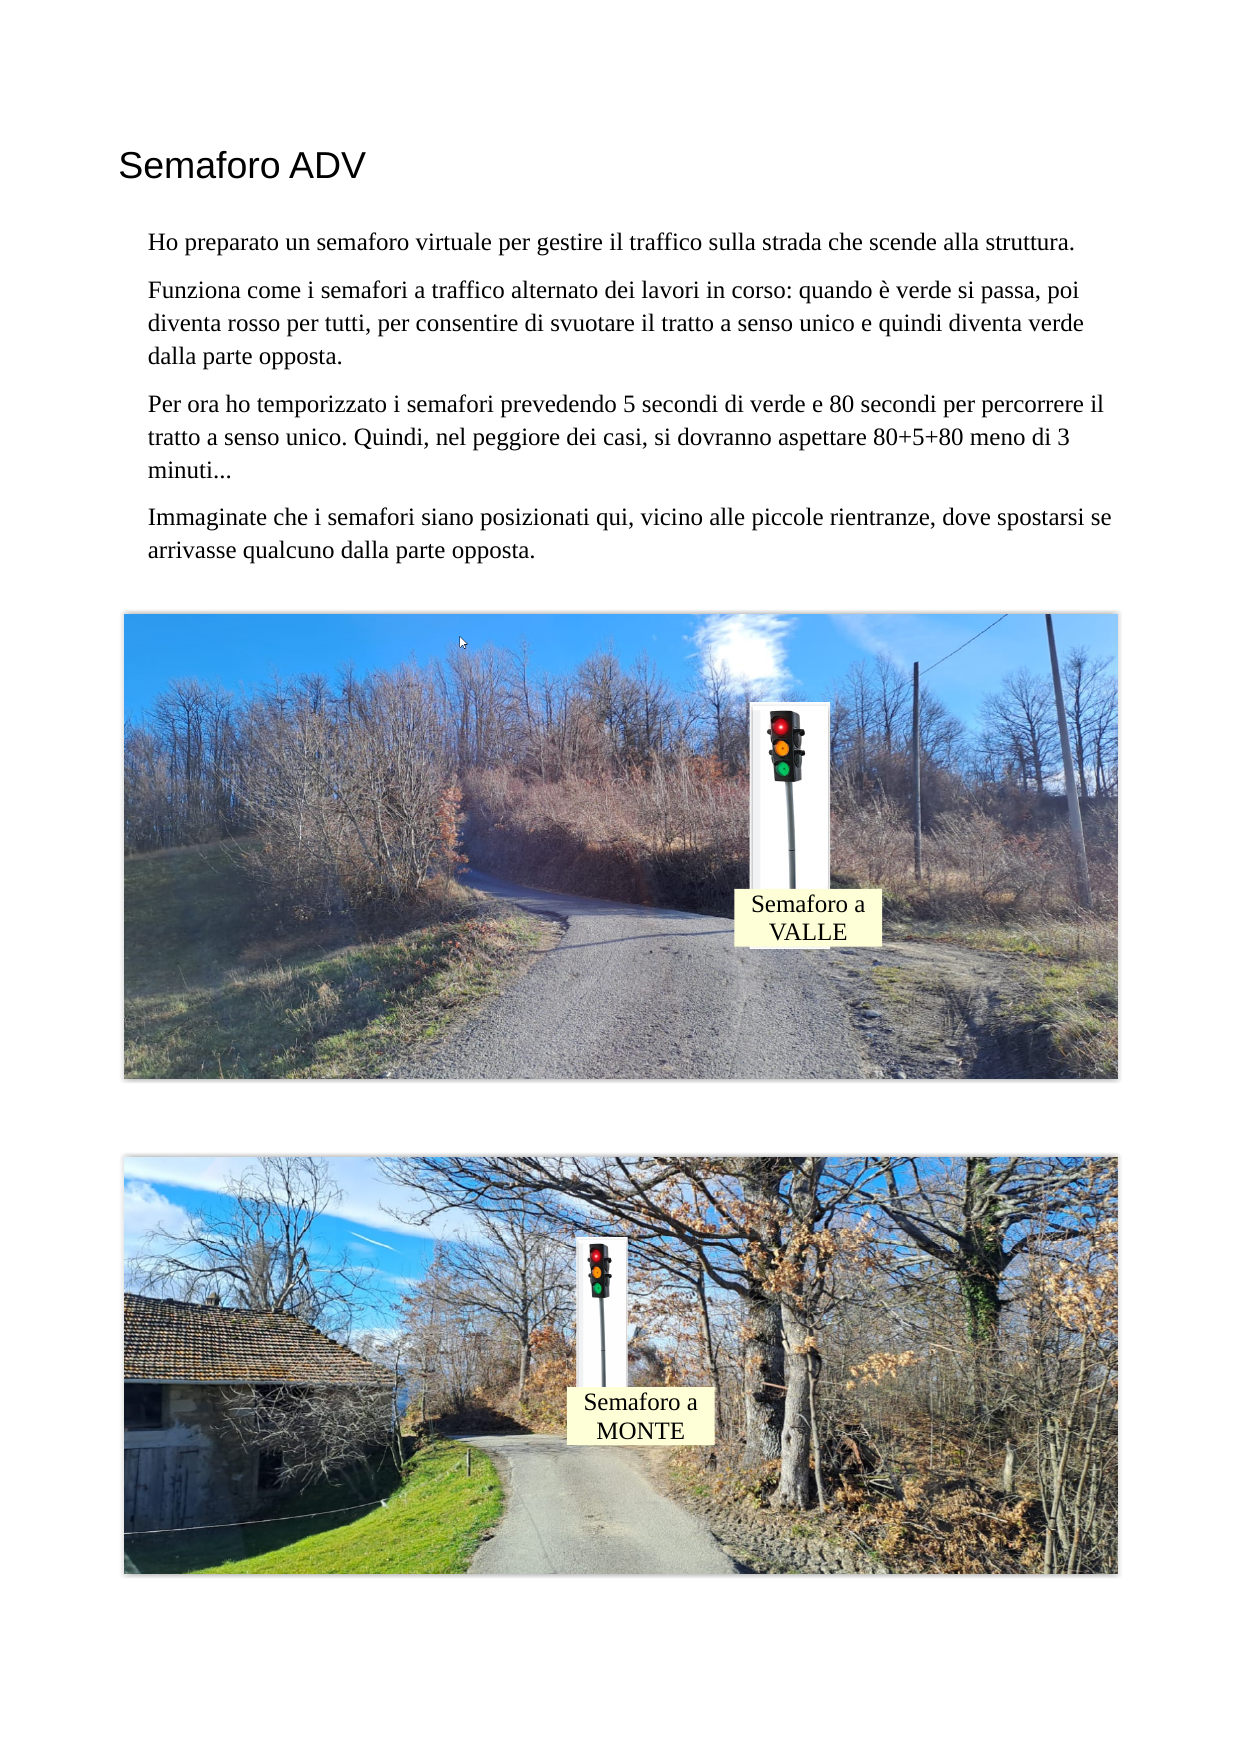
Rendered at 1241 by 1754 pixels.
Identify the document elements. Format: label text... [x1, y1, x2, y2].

text Immaginate che i semafori siano posizionati qui, vicino alle piccole rientranze, dove spostarsi se arrivasse qualcuno dalla parte opposta. [148, 502, 1122, 564]
text Ho preparato un semaforo virtuale per gestire il traffico sulla strada che scende alla struttura. [148, 227, 1122, 256]
text Funziona come i semafori a traffico alternato dei lavori in corso: quando è verde si passa, poi diventa rosso per tutti, per consentire di svuotare il tratto a senso unico e quindi diventa verde dalla parte opposta. [148, 275, 1122, 370]
picture [118, 608, 1123, 1084]
subtitle Semaforo ADV [118, 143, 1122, 186]
text Per ora ho temporizzato i semafori prevedendo 5 secondi di verde e 80 secondi per percorrere il tratto a senso unico. Quindi, nel peggiore dei casi, si dovranno aspettare 80+5+80 meno di 3 minuti... [148, 389, 1122, 483]
picture [118, 1151, 1123, 1579]
